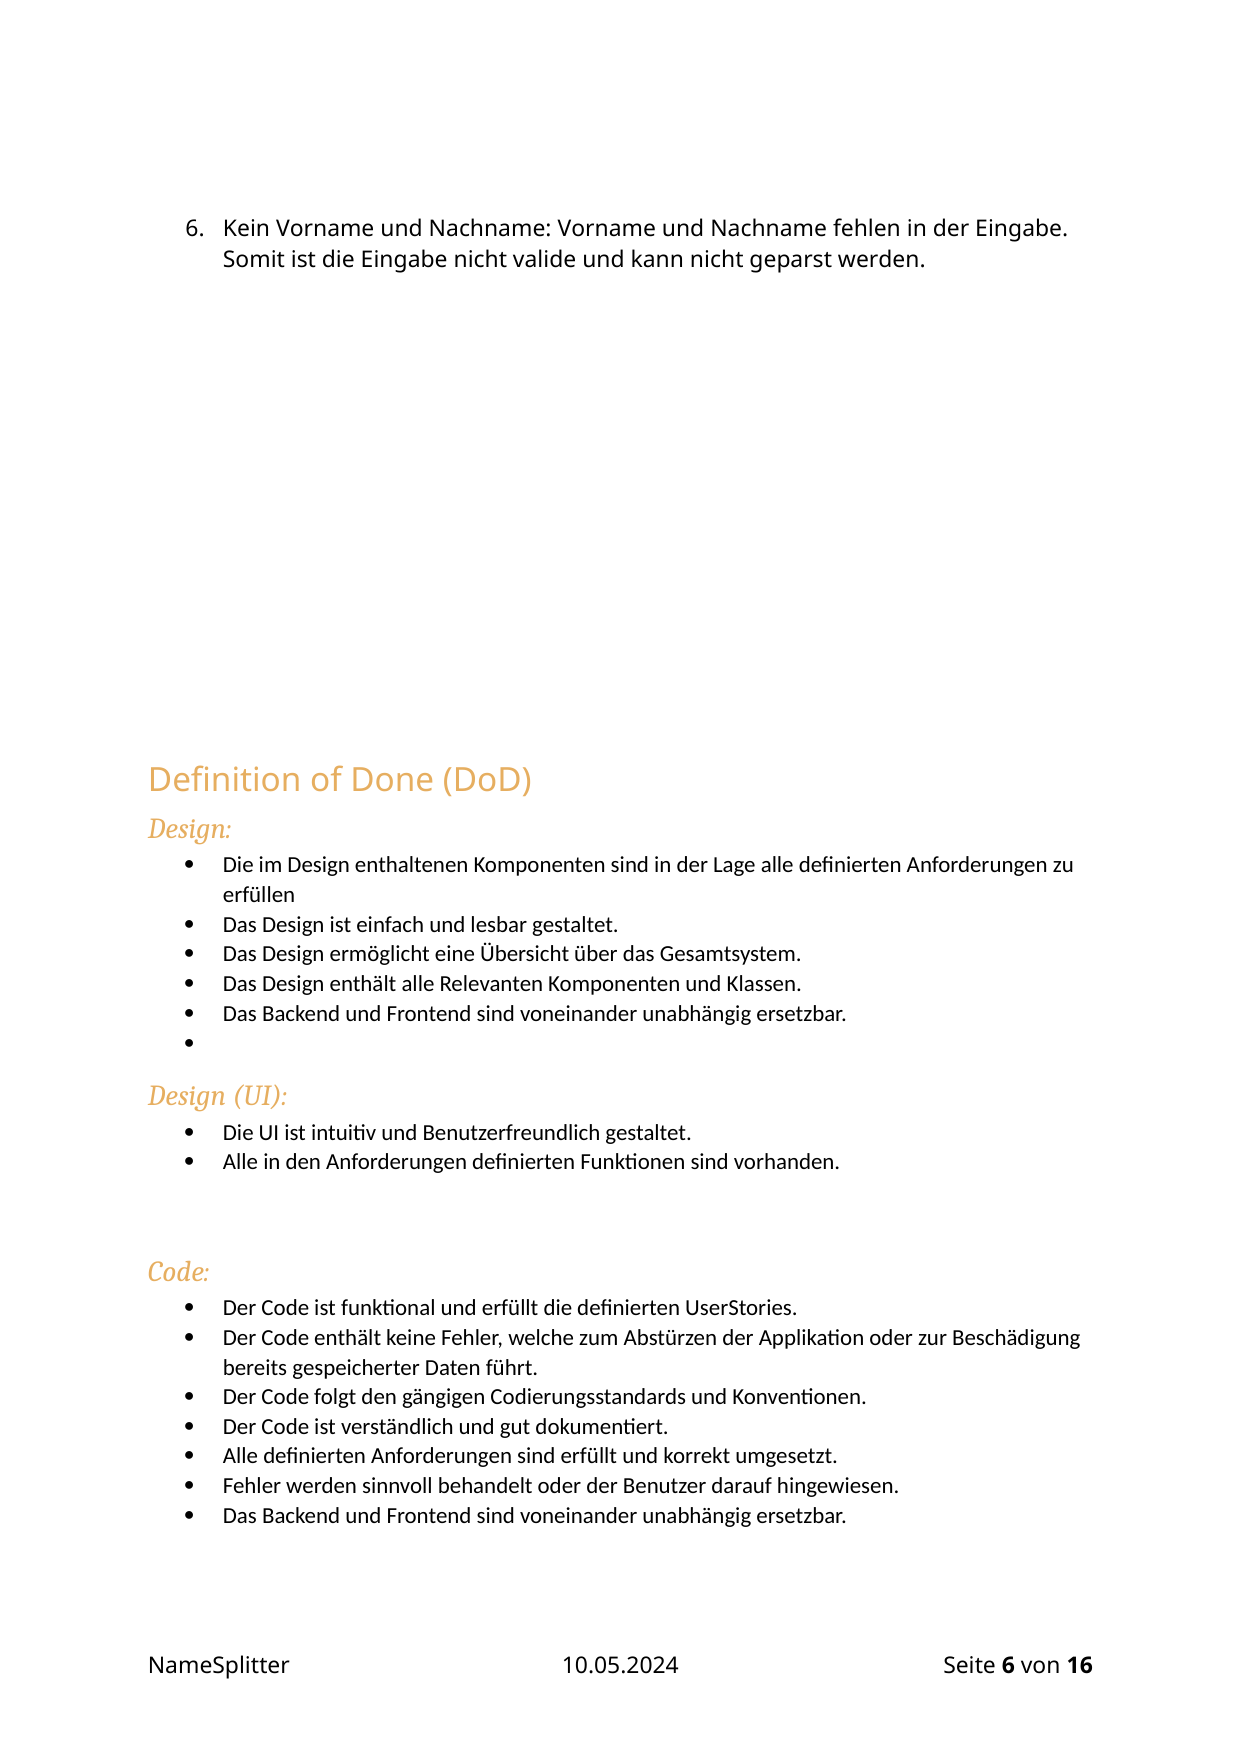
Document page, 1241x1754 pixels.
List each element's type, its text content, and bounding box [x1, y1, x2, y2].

list Das Backend und Frontend sind voneinander unabhängig ersetzbar. [185, 1501, 1093, 1529]
list Alle in den Anforderungen definierten Funktionen sind vorhanden. [185, 1147, 1093, 1175]
list Der Code ist verständlich und gut dokumentiert. [185, 1412, 1093, 1440]
list Kein Vorname und Nachname: Vorname und Nachname fehlen in der Eingabe. Somit ist die Eingabe nicht valide und kann nicht geparst werden. [185, 212, 1093, 274]
subtitle Code: [148, 1255, 1093, 1288]
list Das Design ist einfach und lesbar gestaltet. [185, 910, 1093, 938]
subtitle Design: [148, 812, 1093, 846]
subtitle Definition of Done (DoD) [148, 756, 1093, 801]
list Fehler werden sinnvoll behandelt oder der Benutzer darauf hingewiesen. [185, 1471, 1093, 1499]
list Der Code ist funktional und erfüllt die definierten UserStories. [185, 1293, 1093, 1321]
list Der Code folgt den gängigen Codierungsstandards und Konventionen. [185, 1382, 1093, 1410]
subtitle Design (UI): [148, 1079, 1093, 1113]
list Das Design ermöglicht eine Übersicht über das Gesamtsystem. [185, 939, 1093, 968]
list Der Code enthält keine Fehler, welche zum Abstürzen der Applikation oder zur Beschädigung bereits gespeicherter Daten führt. [185, 1323, 1093, 1381]
list Die im Design enthaltenen Komponenten sind in der Lage alle definierten Anforderungen zu erfüllen [185, 851, 1093, 908]
list Das Design enthält alle Relevanten Komponenten und Klassen. [185, 969, 1093, 997]
list Alle definierten Anforderungen sind erfüllt und korrekt umgesetzt. [185, 1442, 1093, 1470]
list Die UI ist intuitiv und Benutzerfreundlich gestaltet. [185, 1118, 1093, 1146]
list Das Backend und Frontend sind voneinander unabhängig ersetzbar. [185, 999, 1093, 1027]
